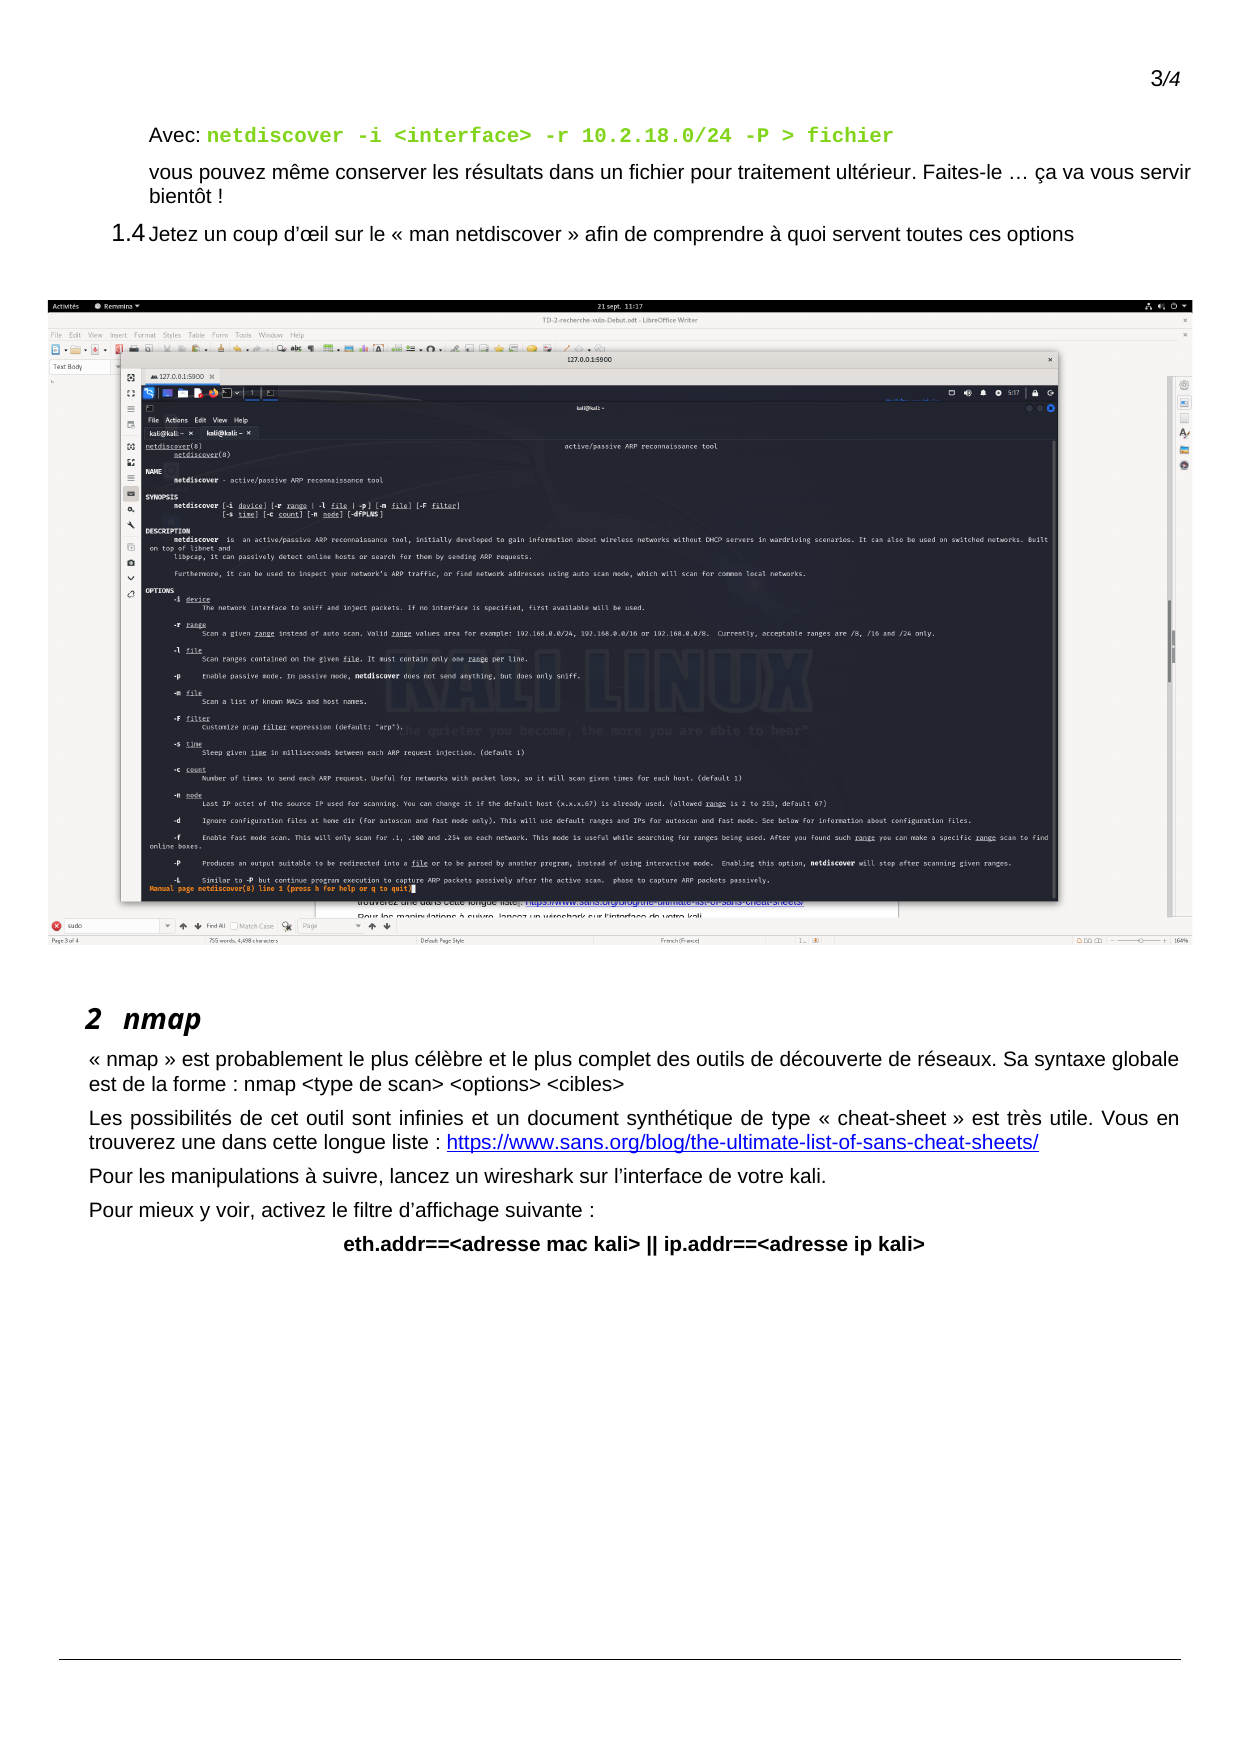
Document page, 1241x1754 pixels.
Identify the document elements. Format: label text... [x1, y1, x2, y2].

text « nmap » est probablement le plus célèbre et le plus complet des outils de découverte de réseaux. Sa syntaxe globale est de la forme : nmap <type de scan> <options> <cibles> [89, 1047, 1180, 1096]
text Avec: netdiscover -i <interface> -r 10.2.18.0/24 -P > fichier [149, 123, 1192, 149]
list Jetez un coup d’œil sur le « man netdiscover » afin de comprendre à quoi servent toutes ces options [111, 218, 1192, 247]
subtitle nmap [85, 998, 1192, 1038]
picture [47, 300, 1193, 945]
text Pour les manipulations à suivre, lancez un wireshark sur l’interface de votre kali. [89, 1164, 1180, 1188]
text Pour mieux y voir, activez le filtre d’affichage suivante : [89, 1198, 1180, 1222]
text vous pouvez même conserver les résultats dans un fichier pour traitement ultérieur. Faites-le … ça va vous servir bientôt ! [149, 159, 1192, 207]
text eth.addr==<adresse mac kali> || ip.addr==<adresse ip kali> [89, 1232, 1180, 1256]
text Les possibilités de cet outil sont infinies et un document synthétique de type « cheat-sheet » est très utile. Vous en trouverez une dans cette longue liste : https://www.sans.org/blog/the-ultimate-list-of-sans-cheat-sheets/ [89, 1105, 1180, 1154]
